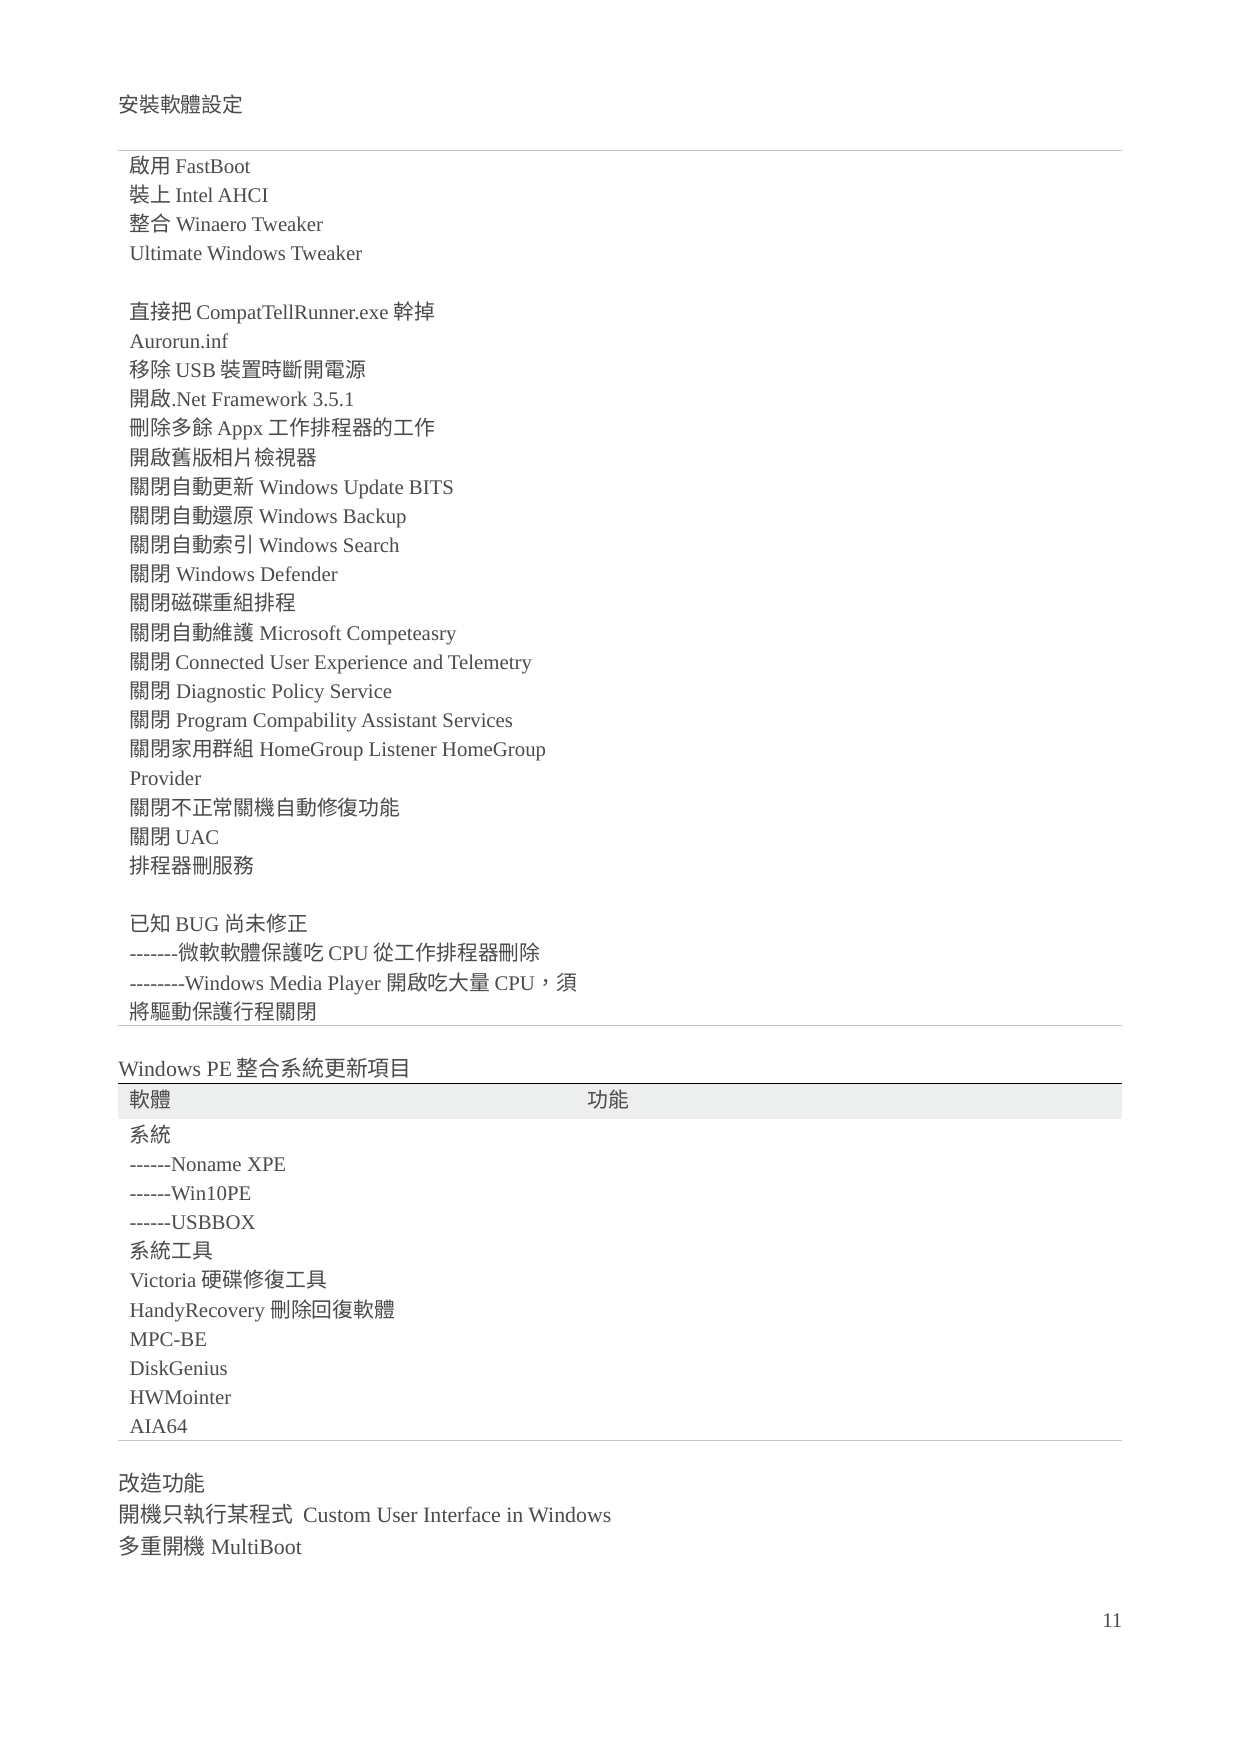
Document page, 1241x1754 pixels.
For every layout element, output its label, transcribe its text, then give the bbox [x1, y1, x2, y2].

table_cell [597, 151, 1122, 1025]
text 改造功能 [118, 1466, 1122, 1497]
table_cell [576, 1119, 1122, 1439]
table_cell 啟用FastBoot 裝上Intel AHCI 整合 Winaero Tweaker Ultimate Windows Tweaker 直接把CompatTellRunner.exe 幹掉 Aurorun.inf 移除USB裝置時斷開電源 開啟.Net Framework 3.5.1 刪除多餘Appx 工作排程器的工作 開啟舊版相片檢視器 關閉自動更新 Windows Update BITS 關閉自動還原Windows Backup 關閉自動索引Windows Search 關閉 Windows Defender 關閉磁碟重組排程 關閉自動維護 Microsoft Competeasry 關閉Connected User Experience and Telemetry 關閉 Diagnostic Policy Service 關閉 Program Compability Assistant Services 關閉家用群組 HomeGroup Listener HomeGroup Provider 關閉不正常關機自動修復功能 關閉UAC 排程器刪服務 已知BUG 尚未修正 -------微軟軟體保護吃CPU 從工作排程器刪除 --------Windows Media Player 開啟吃大量CPU，須將驅動保護行程關閉 [118, 151, 597, 1025]
table_cell 系統 ------Noname XPE ------Win10PE ------USBBOX 系統工具 Victoria 硬碟修復工具 HandyRecovery 刪除回復軟體 MPC-BE DiskGenius HWMointer AIA64 [118, 1119, 576, 1439]
table_header 功能 [576, 1084, 1122, 1119]
table_header 軟體 [118, 1084, 576, 1119]
text 多重開機 MultiBoot [118, 1529, 1122, 1561]
text Windows PE整合系統更新項目 [118, 1051, 1122, 1083]
text 開機只執行某程式 Custom User Interface in Windows [118, 1497, 1122, 1529]
